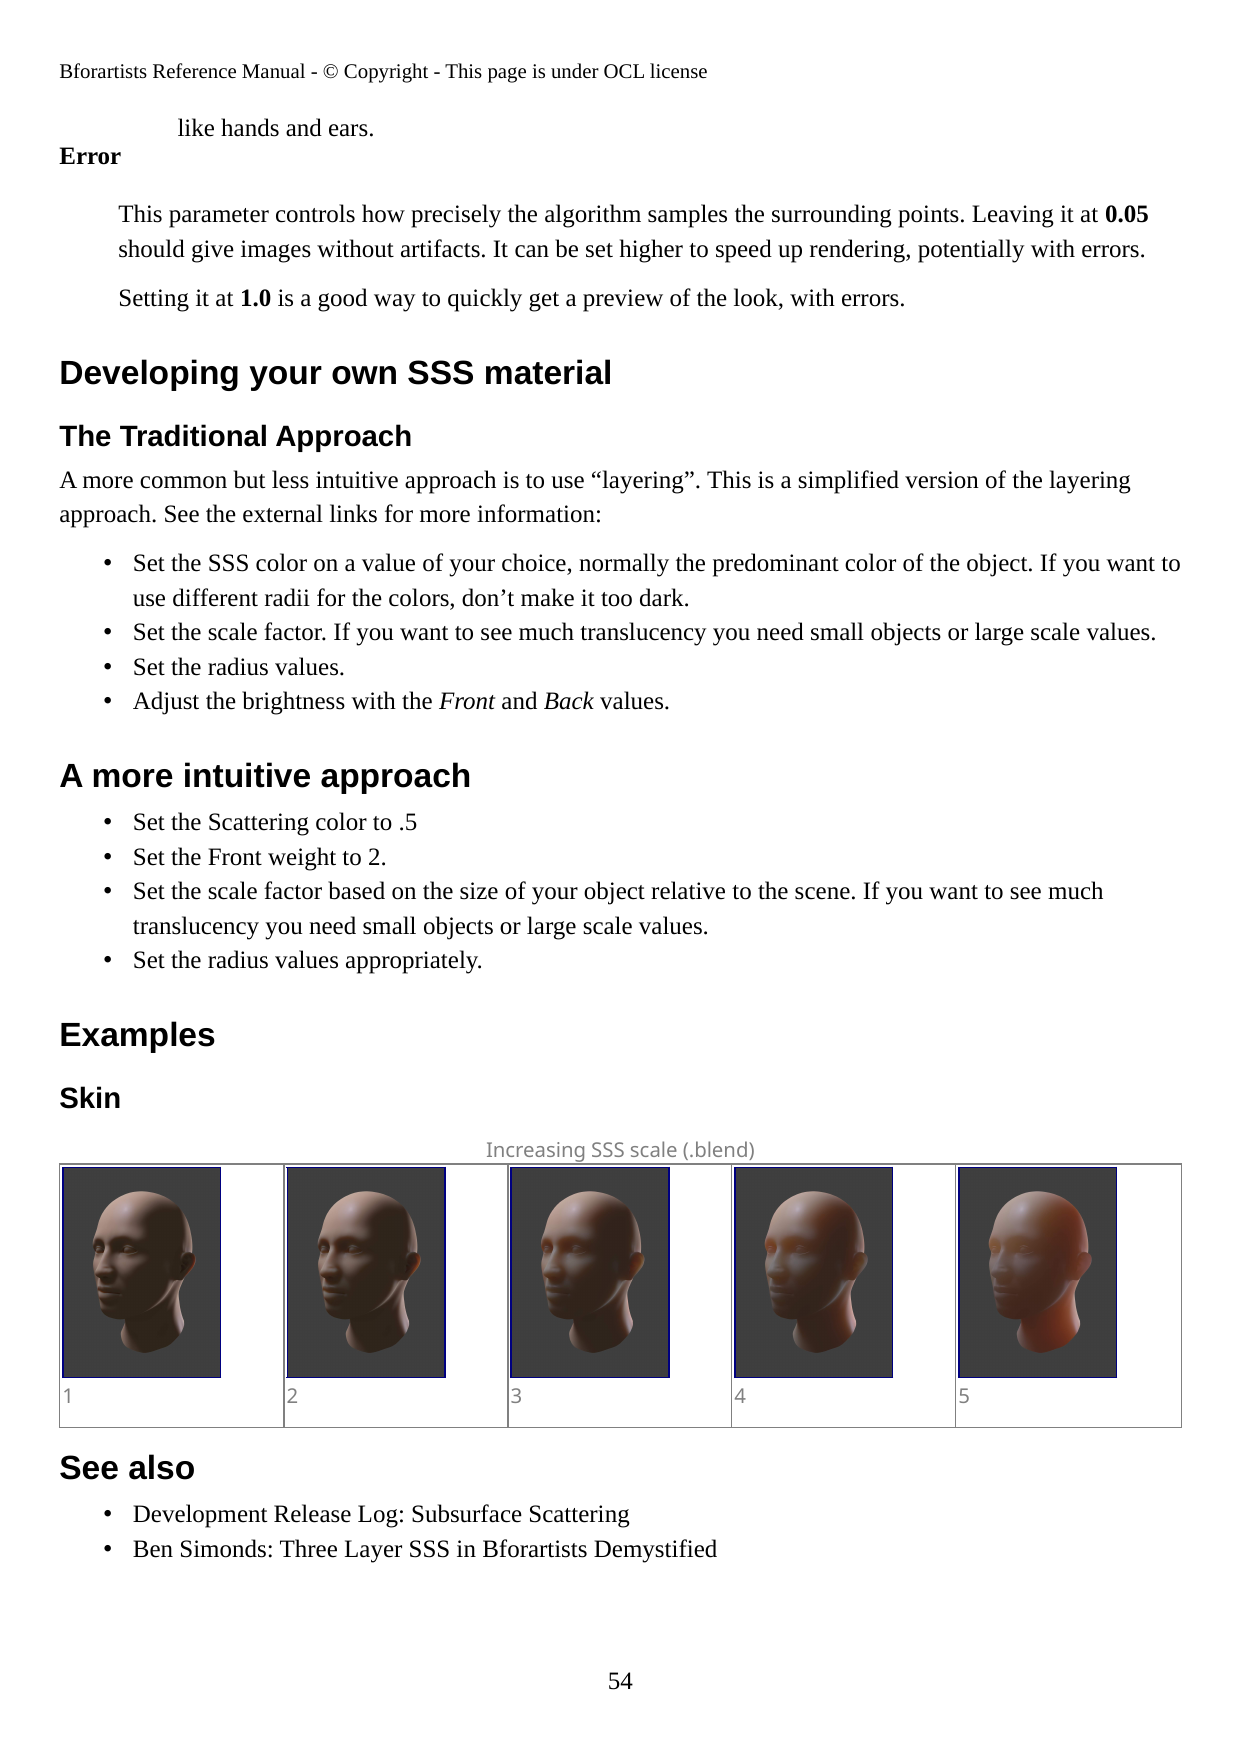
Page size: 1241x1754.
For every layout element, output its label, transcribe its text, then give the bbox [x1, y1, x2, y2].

subtitle Skin [59, 1081, 1181, 1115]
subtitle Error [59, 141, 1181, 170]
list Development Release Log: Subsurface Scattering [103, 1499, 1181, 1528]
subtitle The Traditional Approach [59, 419, 1181, 452]
list Set the Scattering color to .5 [103, 807, 1181, 836]
subtitle A more intuitive approach [59, 756, 1181, 795]
list Set the scale factor. If you want to see much translucency you need small objects or large scale values. [103, 617, 1181, 646]
table_header 4 [732, 1165, 955, 1427]
list Adjust the brightness with the Front and Back values. [103, 686, 1181, 715]
picture [960, 1168, 1116, 1377]
list Ben Simonds: Three Layer SSS in Bforartists Demystified [103, 1534, 1181, 1562]
subtitle Developing your own SSS material [59, 353, 1181, 392]
table_header 1 [60, 1165, 283, 1427]
subtitle Examples [59, 1015, 1181, 1054]
list Set the Front weight to 2. [103, 842, 1181, 871]
picture [512, 1168, 668, 1377]
table_header 2 [285, 1165, 507, 1427]
text This parameter controls how precisely the algorithm samples the surrounding points. Leaving it at 0.05 should give images without artifacts. It can be set higher to speed up rendering, potentially with errors. [118, 199, 1181, 263]
table_header 3 [509, 1165, 731, 1427]
text Increasing SSS scale (.blend) [59, 1132, 1181, 1163]
list Set the scale factor based on the size of your object relative to the scene. If you want to see much translucency you need small objects or large scale values. [103, 876, 1181, 940]
text A more common but less intuitive approach is to use “layering”. This is a simplified version of the layering approach. See the external links for more information: [59, 465, 1181, 528]
picture [736, 1168, 892, 1377]
subtitle See also [59, 1448, 1181, 1487]
text Setting it at 1.0 is a good way to quickly get a preview of the look, with errors. [118, 283, 1181, 312]
list Set the radius values. [103, 652, 1181, 681]
picture [288, 1168, 444, 1377]
list like hands and ears. [177, 113, 1181, 141]
table_header 5 [956, 1165, 1181, 1427]
picture [64, 1168, 220, 1377]
list Set the radius values appropriately. [103, 945, 1181, 974]
list Set the SSS color on a value of your choice, normally the predominant color of the object. If you want to use different radii for the colors, don’t make it too dark. [103, 548, 1181, 612]
